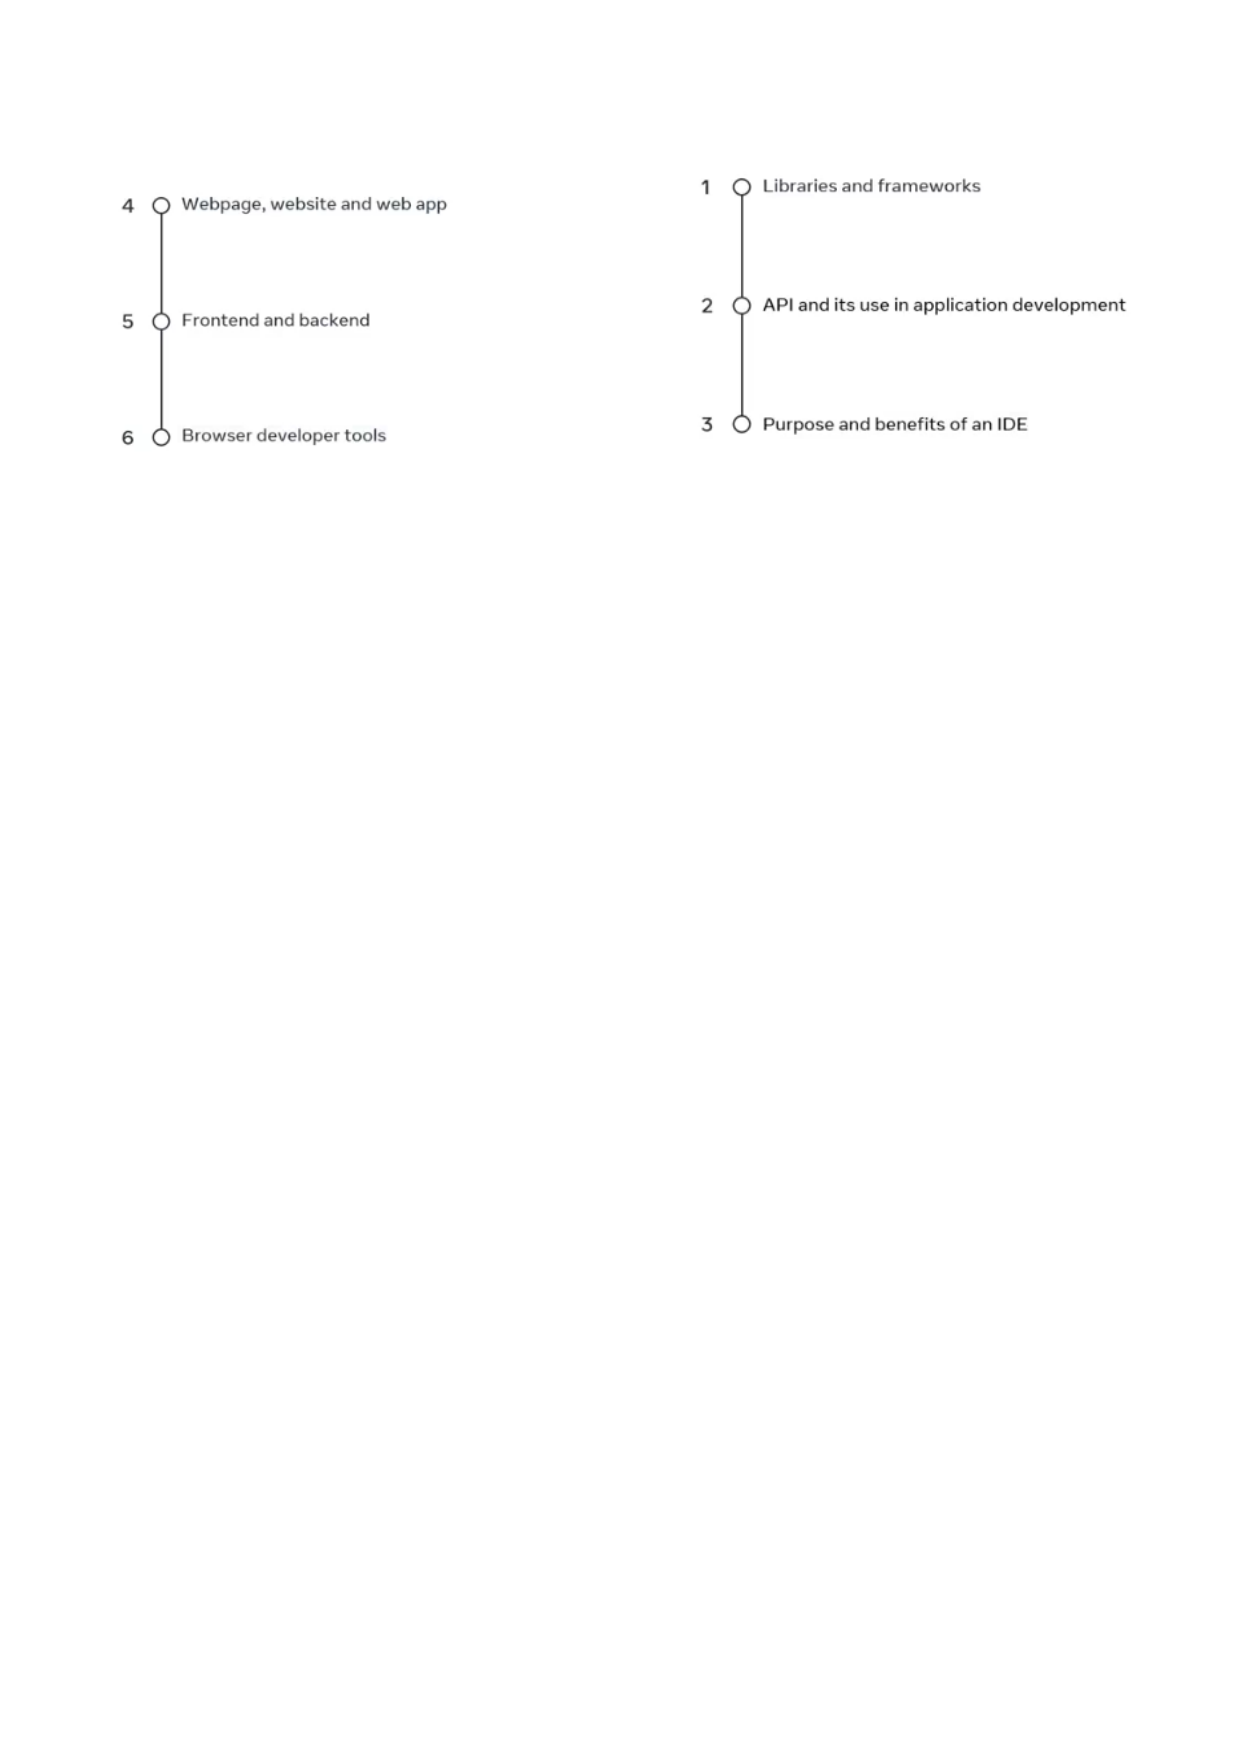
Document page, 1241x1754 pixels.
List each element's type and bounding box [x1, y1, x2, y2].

picture [636, 121, 1132, 480]
picture [57, 140, 542, 492]
